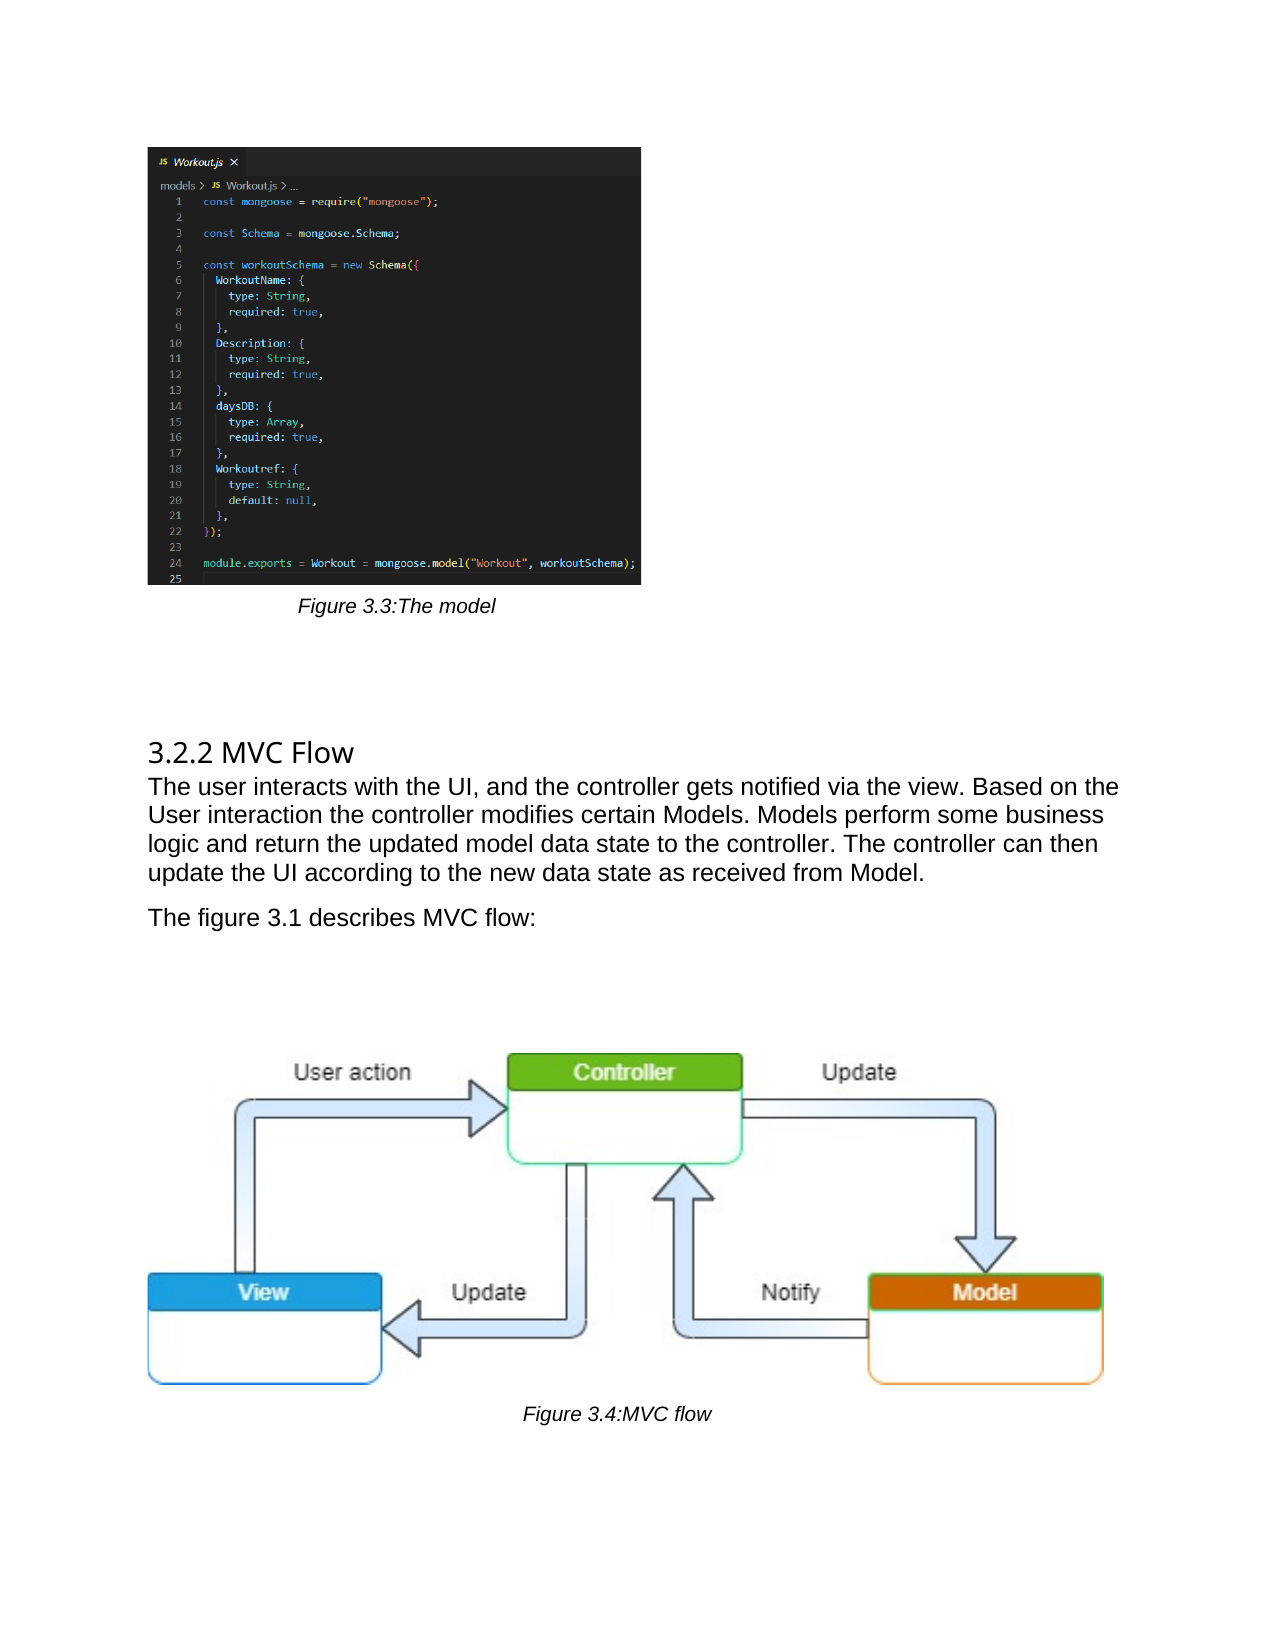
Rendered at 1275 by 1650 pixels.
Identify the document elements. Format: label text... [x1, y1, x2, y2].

text Figure ‎3.3:The model [223, 593, 641, 617]
text Figure ‎3.4:MVC flow [448, 1401, 1127, 1425]
text The figure 3.1 describes MVC flow: [148, 903, 1127, 932]
subtitle 3.2.2 MVC Flow [148, 732, 1127, 772]
text The user interacts with the UI, and the controller gets notified via the view. Based on the User interaction the controller modifies certain Models. Models perform some business logic and return the updated model data state to the controller. The controller can then update the UI according to the new data state as received from Model. [148, 772, 1127, 887]
